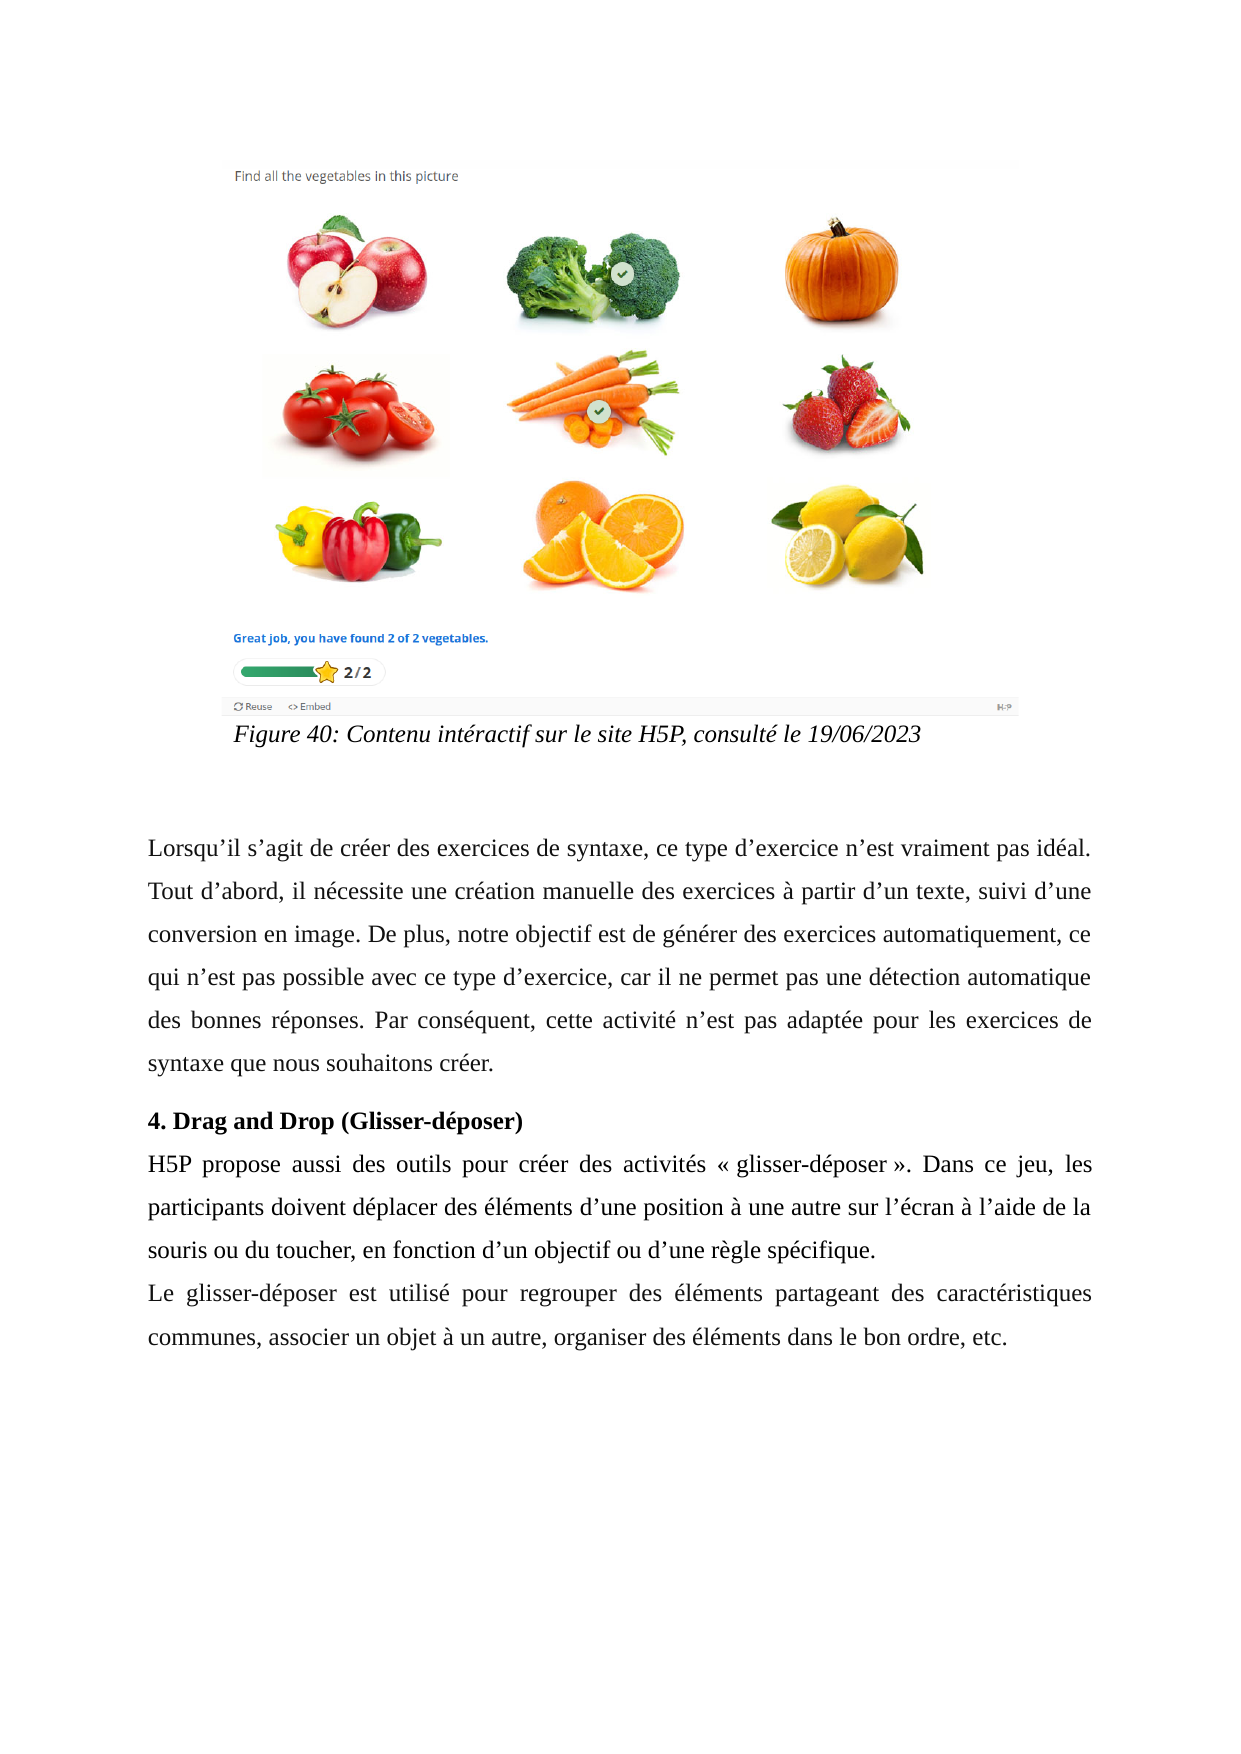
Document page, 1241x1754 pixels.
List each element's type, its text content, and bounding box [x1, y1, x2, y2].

text H5P propose aussi des outils pour créer des activités « glisser-déposer ». Dans ce jeu, les participants doivent déplacer des éléments d’une position à une autre sur l’écran à l’aide de la souris ou du toucher, en fonction d’un objectif ou d’une règle spécifique. [148, 1149, 1092, 1264]
picture [221, 160, 1019, 719]
text 4. Drag and Drop (Glisser-déposer) [148, 1106, 1092, 1135]
list Figure 34: Contenu intéractif sur le site H5P, consulté le 19/06/2023 [233, 719, 1007, 747]
text Lorsqu’il s’agit de créer des exercices de syntaxe, ce type d’exercice n’est vraiment pas idéal. Tout d’abord, il nécessite une création manuelle des exercices à partir d’un texte, suivi d’une conversion en image. De plus, notre objectif est de générer des exercices automatiquement, ce qui n’est pas possible avec ce type d’exercice, car il ne permet pas une détection automatique des bonnes réponses. Par conséquent, cette activité n’est pas adaptée pour les exercices de syntaxe que nous souhaitons créer. [148, 833, 1092, 1077]
text Le glisser-déposer est utilisé pour regrouper des éléments partageant des caractéristiques communes, associer un objet à un autre, organiser des éléments dans le bon ordre, etc. [148, 1278, 1092, 1350]
